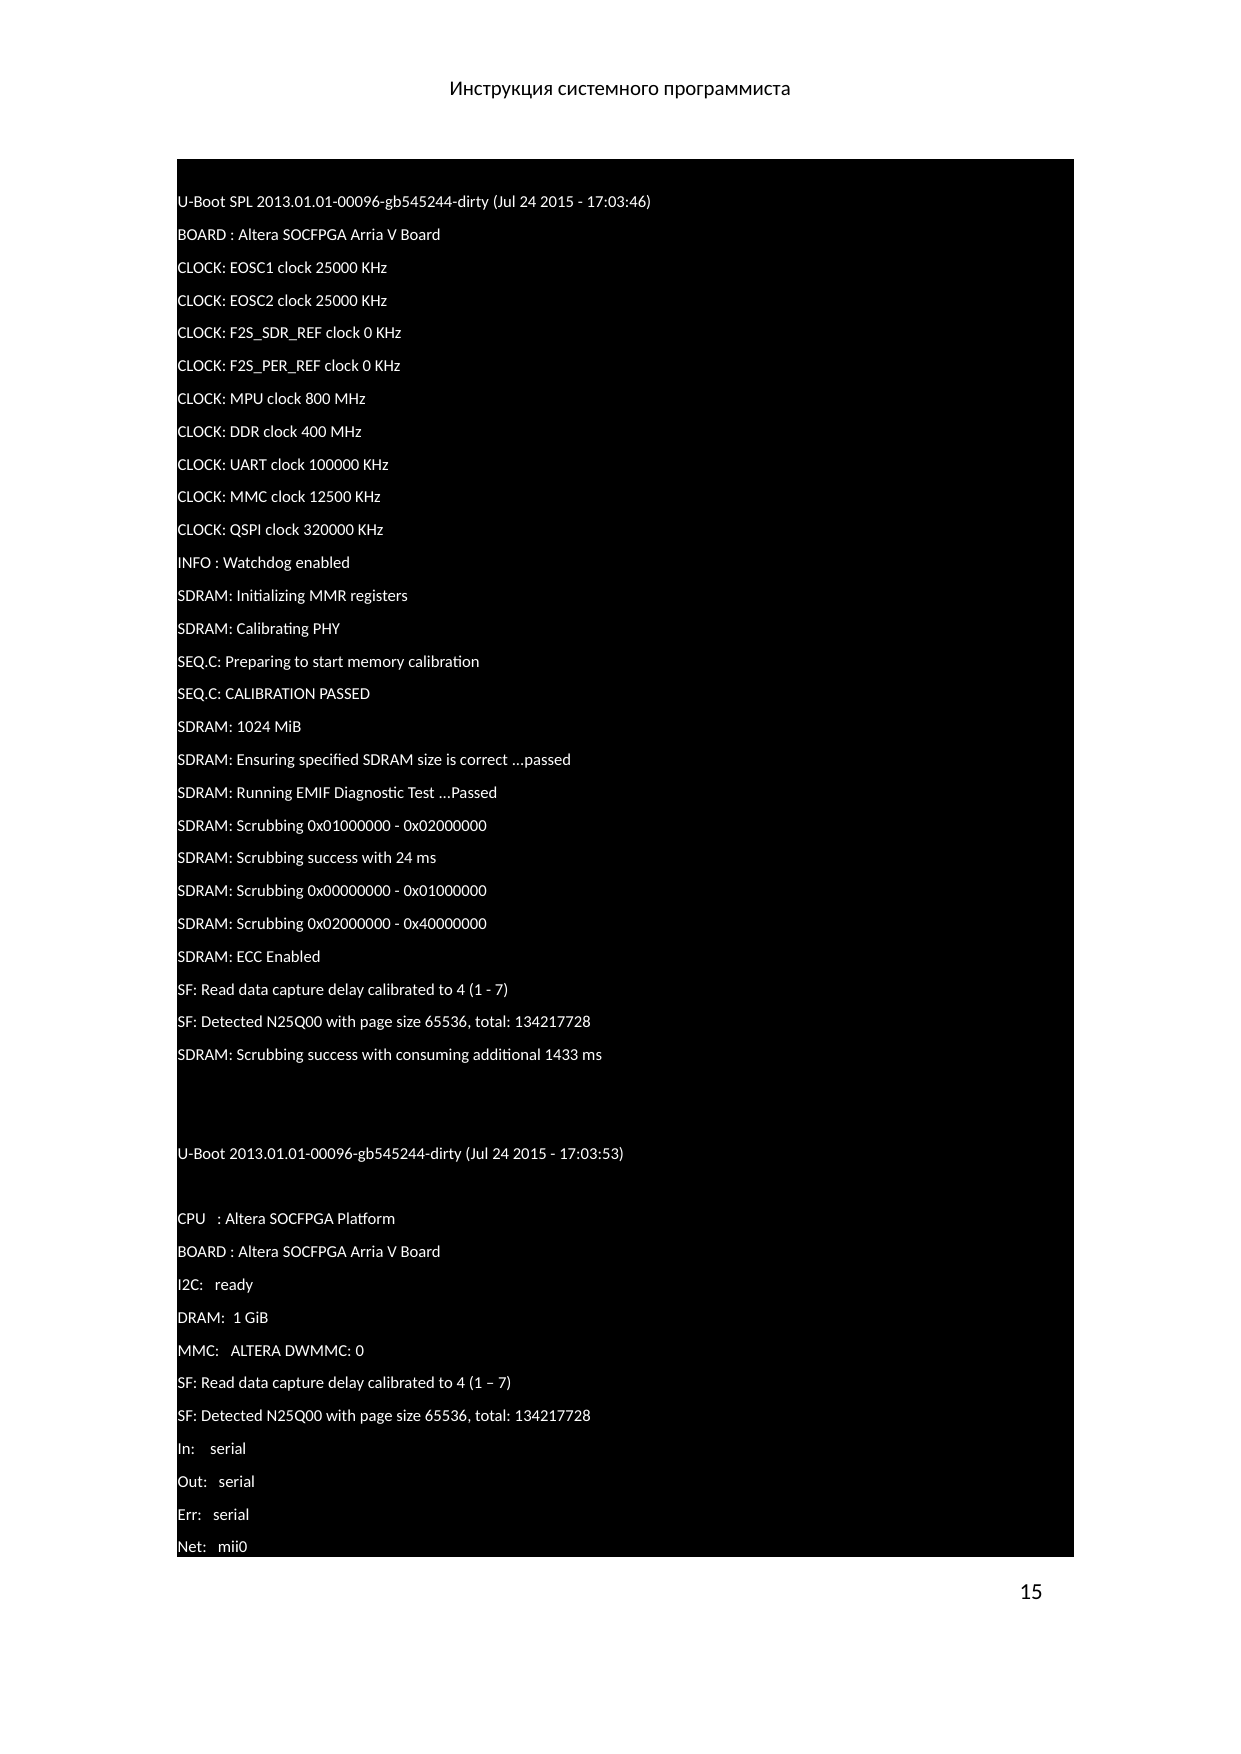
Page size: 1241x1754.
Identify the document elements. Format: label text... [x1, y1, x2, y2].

text SDRAM: Scrubbing 0x02000000 - 0x40000000 [177, 913, 1074, 934]
text Net: mii0 [177, 1537, 1074, 1557]
text SEQ.C: CALIBRATION PASSED [177, 684, 1074, 704]
text SF: Read data capture delay calibrated to 4 (1 - 7) [177, 979, 1074, 999]
text In: serial [177, 1438, 1074, 1459]
text SF: Read data capture delay calibrated to 4 (1 – 7) [177, 1373, 1074, 1393]
text INFO : Watchdog enabled [177, 552, 1074, 573]
text CLOCK: EOSC1 clock 25000 KHz [177, 257, 1074, 277]
text Err: serial [177, 1504, 1074, 1524]
text U-Boot SPL 2013.01.01-00096-gb545244-dirty (Jul 24 2015 - 17:03:46) [177, 191, 1074, 212]
text SDRAM: ECC Enabled [177, 946, 1074, 966]
text CLOCK: EOSC2 clock 25000 KHz [177, 290, 1074, 310]
text U-Boot 2013.01.01-00096-gb545244-dirty (Jul 24 2015 - 17:03:53) [177, 1143, 1074, 1163]
text SDRAM: Initializing MMR registers [177, 585, 1074, 606]
text CLOCK: UART clock 100000 KHz [177, 454, 1074, 474]
text CLOCK: F2S_PER_REF clock 0 KHz [177, 356, 1074, 376]
text SDRAM: Scrubbing success with 24 ms [177, 848, 1074, 868]
text Out: serial [177, 1471, 1074, 1491]
text CLOCK: F2S_SDR_REF clock 0 KHz [177, 323, 1074, 343]
text BOARD : Altera SOCFPGA Arria V Board [177, 1241, 1074, 1262]
text I2C: ready [177, 1274, 1074, 1294]
text SEQ.C: Preparing to start memory calibration [177, 651, 1074, 671]
text DRAM: 1 GiB [177, 1307, 1074, 1327]
text SF: Detected N25Q00 with page size 65536, total: 134217728 [177, 1012, 1074, 1032]
text CLOCK: MMC clock 12500 KHz [177, 487, 1074, 507]
text SDRAM: Scrubbing success with consuming additional 1433 ms [177, 1044, 1074, 1065]
text SDRAM: Running EMIF Diagnostic Test ...Passed [177, 782, 1074, 802]
text SDRAM: 1024 MiB [177, 716, 1074, 737]
text BOARD : Altera SOCFPGA Arria V Board [177, 224, 1074, 244]
text SDRAM: Scrubbing 0x00000000 - 0x01000000 [177, 881, 1074, 901]
text CLOCK: QSPI clock 320000 KHz [177, 519, 1074, 540]
text CLOCK: DDR clock 400 MHz [177, 421, 1074, 441]
text CPU : Altera SOCFPGA Platform [177, 1209, 1074, 1229]
text SDRAM: Ensuring specified SDRAM size is correct ...passed [177, 749, 1074, 769]
text SF: Detected N25Q00 with page size 65536, total: 134217728 [177, 1406, 1074, 1426]
text SDRAM: Calibrating PHY [177, 618, 1074, 638]
text SDRAM: Scrubbing 0x01000000 - 0x02000000 [177, 815, 1074, 835]
text MMC: ALTERA DWMMC: 0 [177, 1340, 1074, 1360]
text CLOCK: MPU clock 800 MHz [177, 388, 1074, 409]
